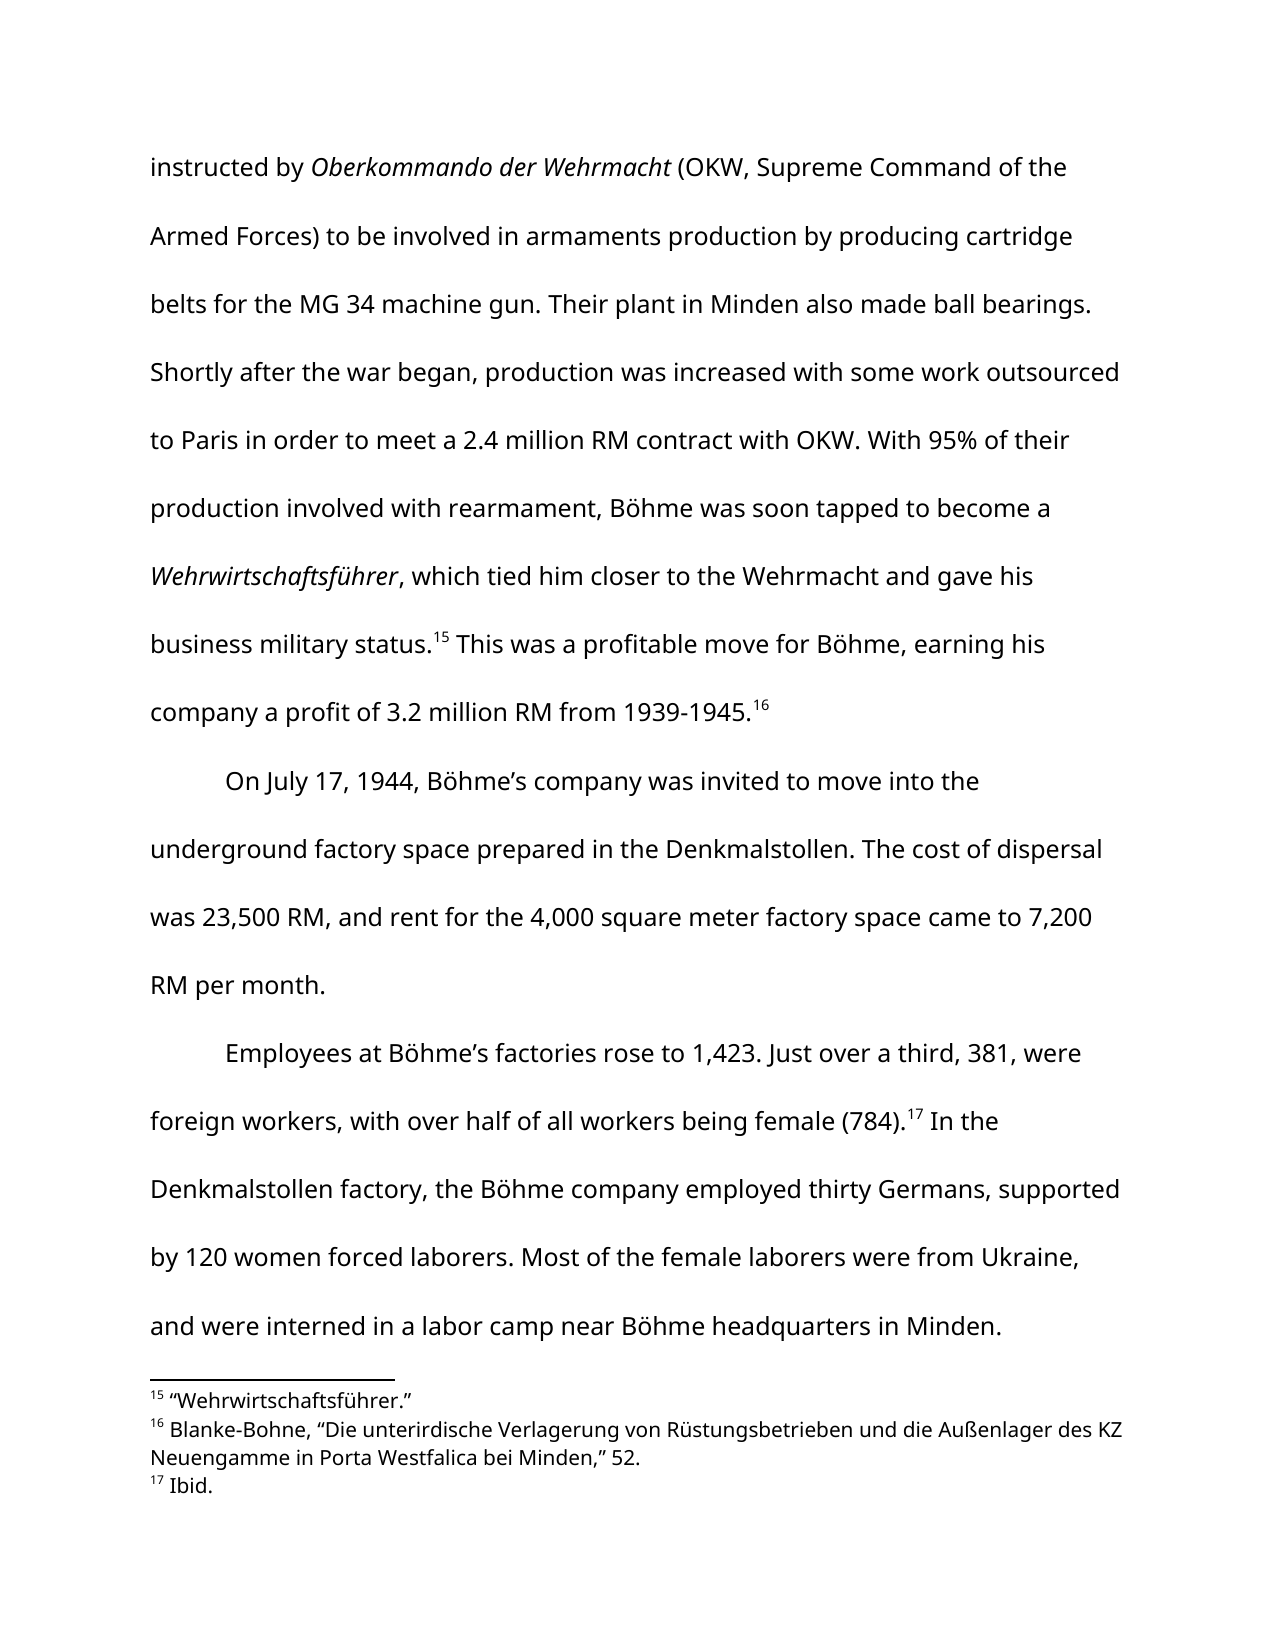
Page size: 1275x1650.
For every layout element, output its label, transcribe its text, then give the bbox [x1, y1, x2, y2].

text On July 17, 1944, Böhme’s company was invited to move into the underground factory space prepared in the Denkmalstollen. The cost of dispersal was 23,500 RM, and rent for the 4,000 square meter factory space came to 7,200 RM per month. [150, 763, 1125, 1002]
text “Wehrwirtschaftsführer.” [150, 1386, 1125, 1415]
text Employees at Böhme’s factories rose to 1,423. Just over a third, 381, were foreign workers, with over half of all workers being female (784). In the Denkmalstollen factory, the Böhme company employed thirty Germans, supported by 120 women forced laborers. Most of the female laborers were from Ukraine, and were interned in a labor camp near Böhme headquarters in Minden. [150, 1036, 1125, 1342]
text instructed by Oberkommando der Wehrmacht (OKW, Supreme Command of the Armed Forces) to be involved in armaments production by producing cartridge belts for the MG 34 machine gun. Their plant in Minden also made ball bearings. Shortly after the war began, production was increased with some work outsourced to Paris in order to meet a 2.4 million RM contract with OKW. With 95% of their production involved with rearmament, Böhme was soon tapped to become a Wehrwirtschaftsführer, which tied him closer to the Wehrmacht and gave his business military status. This was a profitable move for Böhme, earning his company a profit of 3.2 million RM from 1939-1945. [150, 150, 1125, 729]
text Ibid. [150, 1472, 1125, 1500]
text Blanke-Bohne, “Die unterirdische Verlagerung von Rüstungsbetrieben und die Außenlager des KZ Neuengamme in Porta Westfalica bei Minden,” 52. [150, 1415, 1125, 1472]
